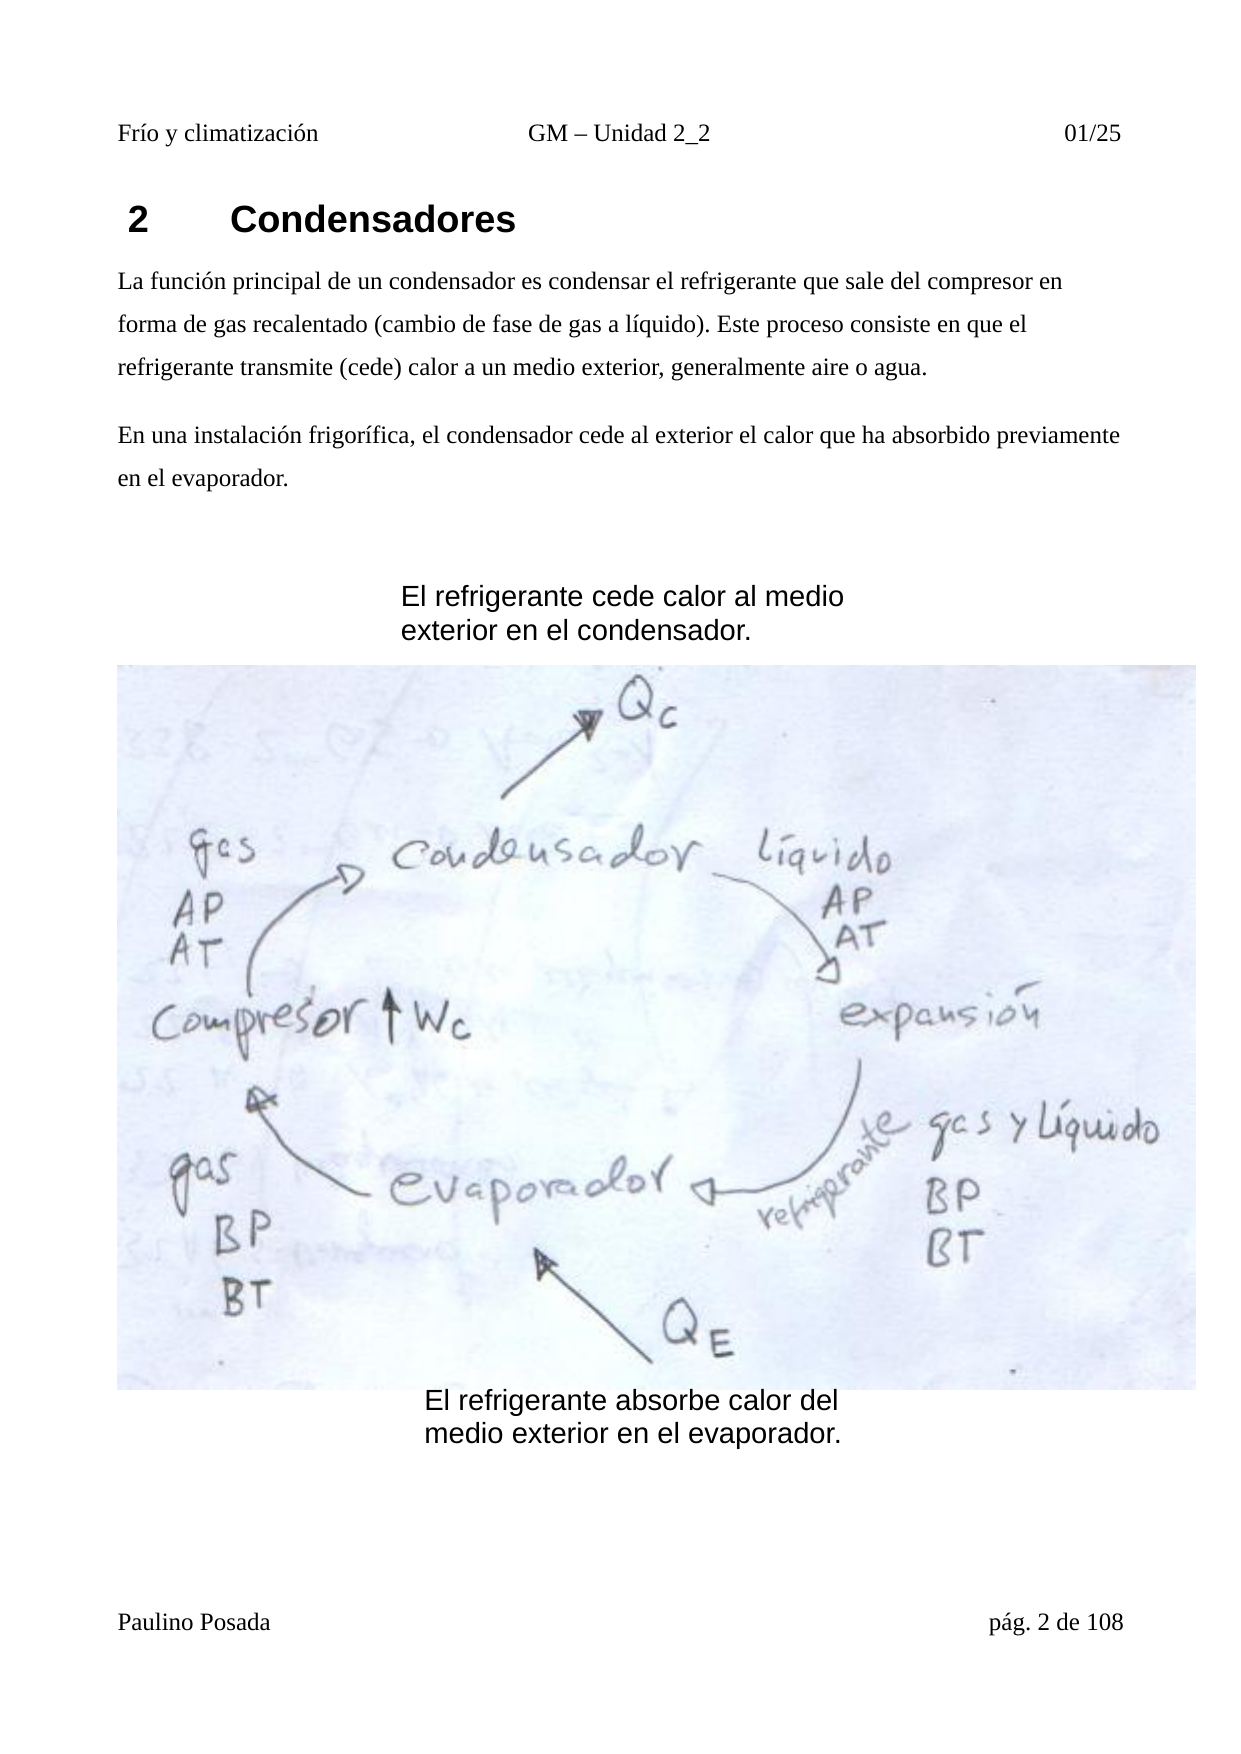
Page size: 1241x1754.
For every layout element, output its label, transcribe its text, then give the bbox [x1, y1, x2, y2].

subtitle Condensadores [117, 197, 1123, 241]
text En una instalación frigorífica, el condensador cede al exterior el calor que ha absorbido previamente en el evaporador. [117, 420, 1123, 492]
text La función principal de un condensador es condensar el refrigerante que sale del compresor en forma de gas recalentado (cambio de fase de gas a líquido). Este proceso consiste en que el refrigerante transmite (cede) calor a un medio exterior, generalmente aire o agua. [117, 266, 1123, 381]
picture [117, 665, 1196, 1390]
